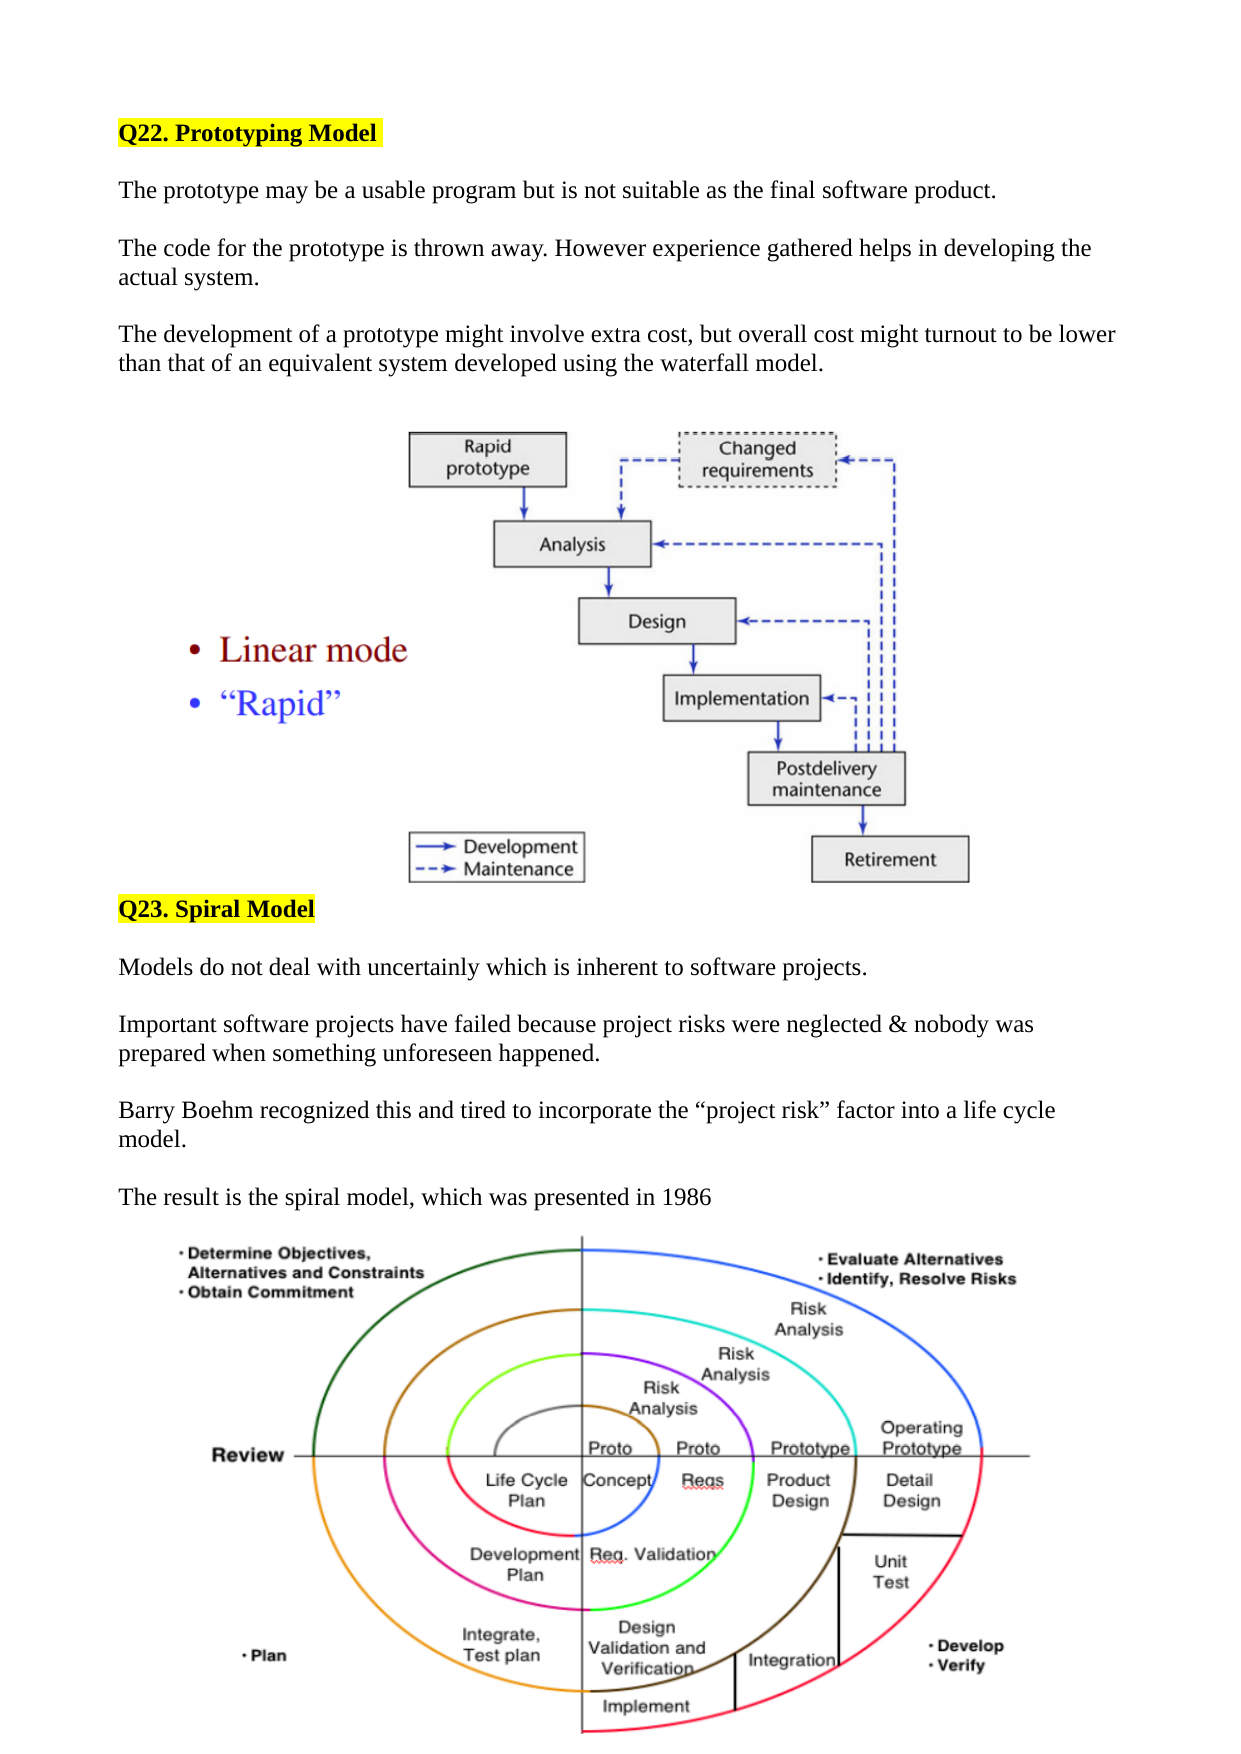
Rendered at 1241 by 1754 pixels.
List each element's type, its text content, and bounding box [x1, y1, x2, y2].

picture [189, 410, 975, 886]
picture [169, 1227, 1048, 1754]
text Important software projects have failed because project risks were neglected & nobody was prepared when something unforeseen happened. [118, 1009, 1122, 1067]
text Models do not deal with uncertainly which is inherent to software projects. [118, 952, 1122, 981]
text The prototype may be a usable program but is not suitable as the final software product. [118, 176, 1122, 204]
text Q22. Prototyping Model [118, 118, 1122, 147]
text The development of a prototype might involve extra cost, but overall cost might turnout to be lower than that of an equivalent system developed using the waterfall model. [118, 319, 1122, 377]
text Q23. Spiral Model [118, 894, 1122, 923]
text The code for the prototype is thrown away. However experience gathered helps in developing the actual system. [118, 233, 1122, 291]
text Barry Boehm recognized this and tired to incorporate the “project risk” factor into a life cycle model. [118, 1096, 1122, 1153]
text The result is the spiral model, which was presented in 1986 [118, 1182, 1122, 1211]
